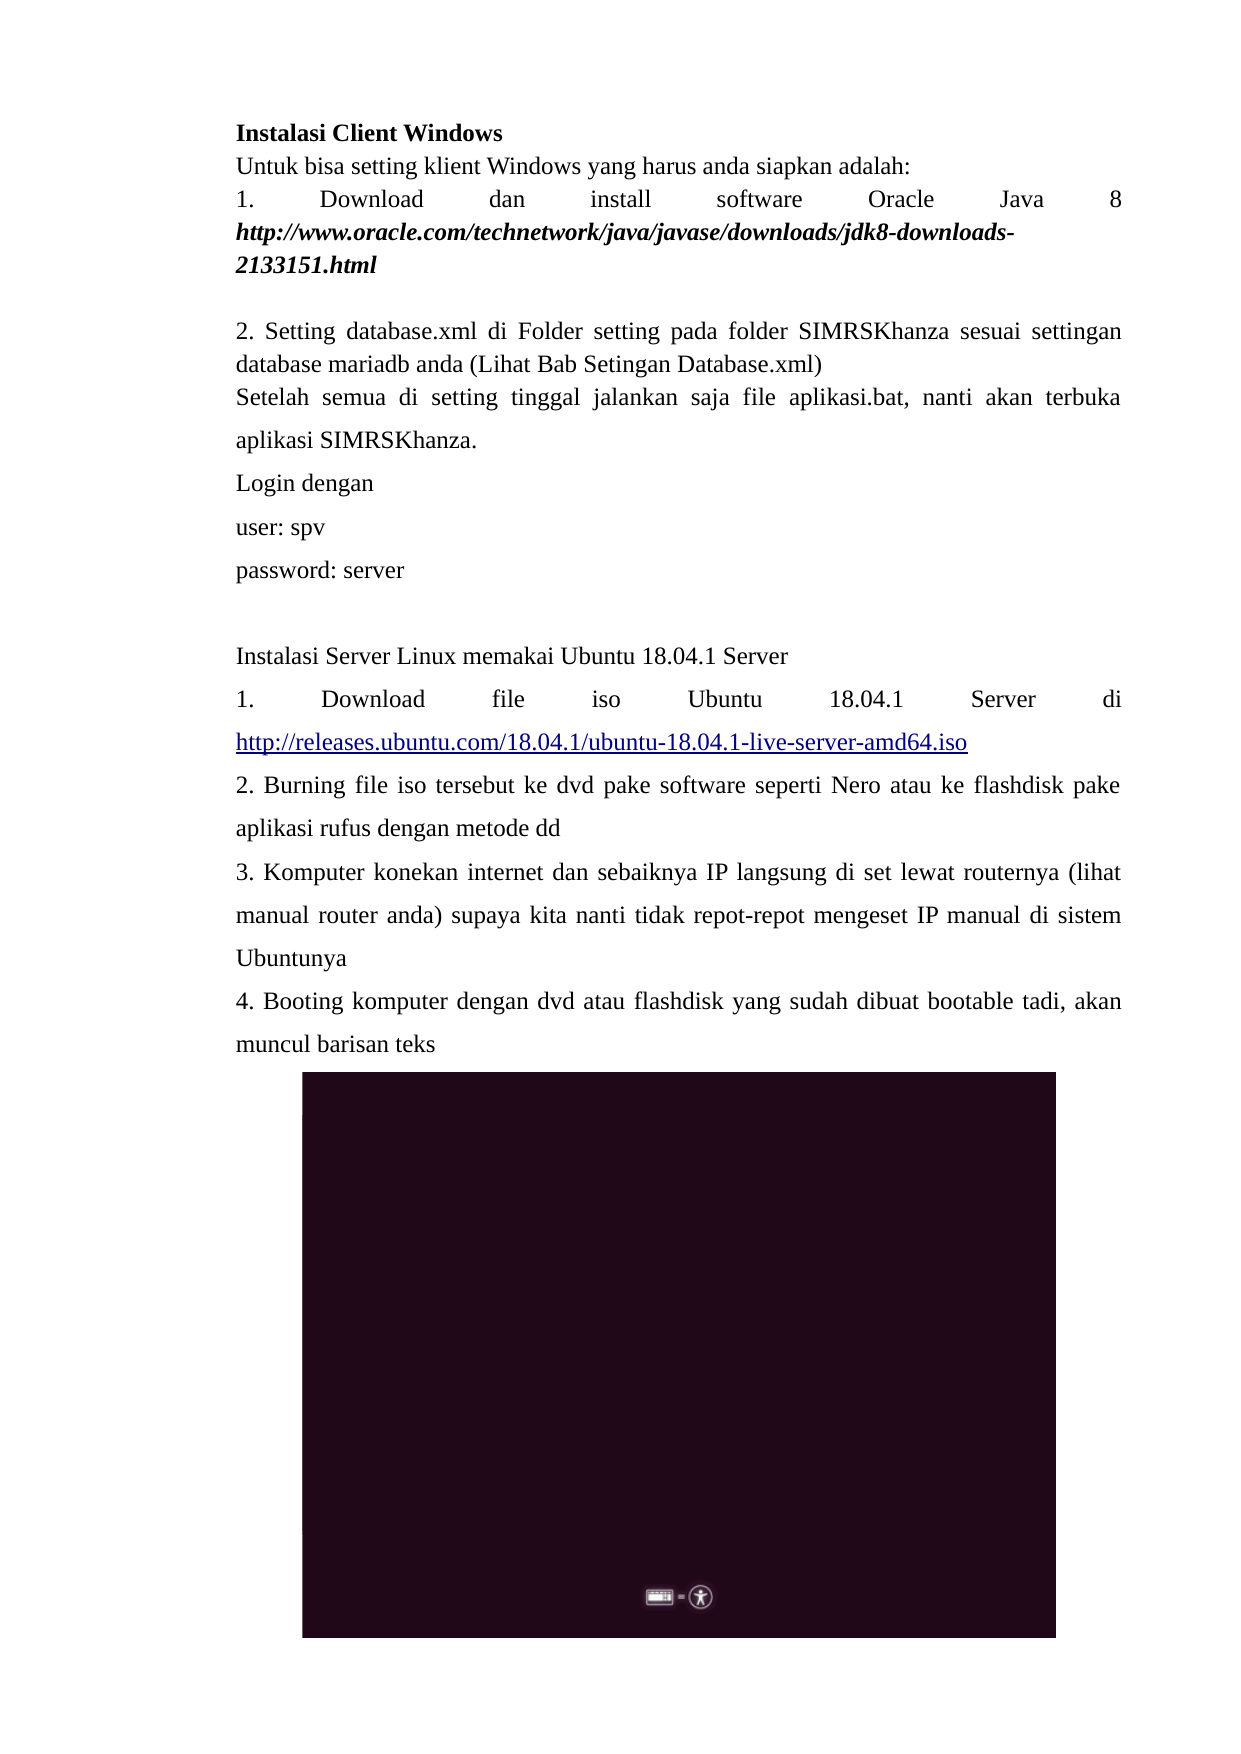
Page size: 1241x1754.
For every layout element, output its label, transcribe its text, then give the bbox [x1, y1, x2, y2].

text 1. Download file iso Ubuntu 18.04.1 Server di http://releases.ubuntu.com/18.04.1/ubuntu-18.04.1-live-server-amd64.iso [236, 684, 1122, 756]
text 4. Booting komputer dengan dvd atau flashdisk yang sudah dibuat bootable tadi, akan muncul barisan teks [236, 986, 1122, 1058]
text password: server [236, 555, 1122, 583]
picture [302, 1072, 1056, 1638]
text Untuk bisa setting klient Windows yang harus anda siapkan adalah: [236, 151, 1122, 180]
text Setelah semua di setting tinggal jalankan saja file aplikasi.bat, nanti akan terbuka aplikasi SIMRSKhanza. [236, 382, 1122, 454]
text Instalasi Client Windows [236, 118, 1122, 147]
text 2. Burning file iso tersebut ke dvd pake software seperti Nero atau ke flashdisk pake aplikasi rufus dengan metode dd [236, 770, 1122, 842]
text user: spv [236, 512, 1122, 540]
text Instalasi Server Linux memakai Ubuntu 18.04.1 Server [236, 641, 1122, 670]
text 2. Setting database.xml di Folder setting pada folder SIMRSKhanza sesuai settingan database mariadb anda (Lihat Bab Setingan Database.xml) [236, 316, 1122, 378]
text 1. Download dan install software Oracle Java 8 http://www.oracle.com/technetwork/java/javase/downloads/jdk8-downloads-2133151.html [236, 184, 1122, 279]
text 3. Komputer konekan internet dan sebaiknya IP langsung di set lewat routernya (lihat manual router anda) supaya kita nanti tidak repot-repot mengeset IP manual di sistem Ubuntunya [236, 857, 1122, 972]
text Login dengan [236, 468, 1122, 497]
